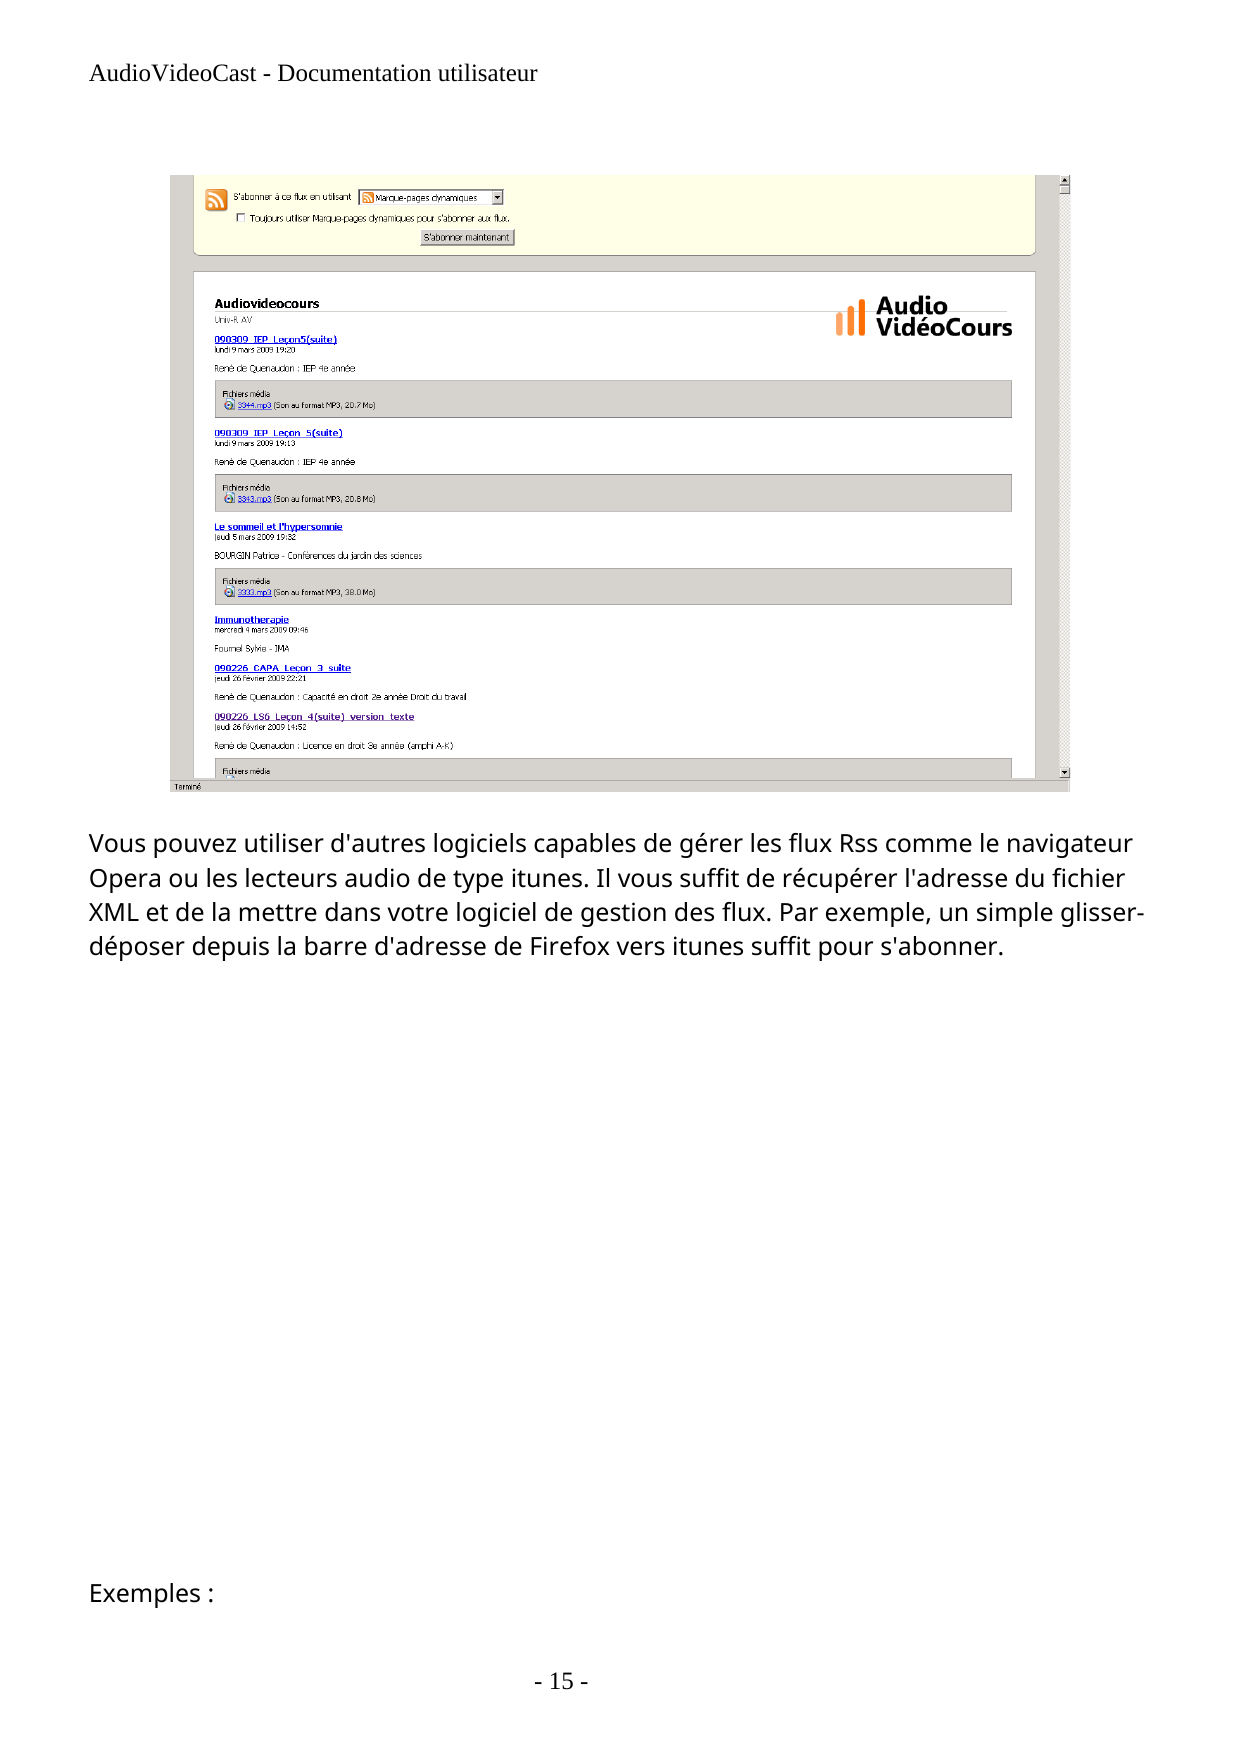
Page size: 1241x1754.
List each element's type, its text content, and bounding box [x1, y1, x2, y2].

picture [170, 175, 1071, 792]
text Vous pouvez utiliser d'autres logiciels capables de gérer les flux Rss comme le navigateur Opera ou les lecteurs audio de type itunes. Il vous suffit de récupérer l'adresse du fichier XML et de la mettre dans votre logiciel de gestion des flux. Par exemple, un simple glisser-déposer depuis la barre d'adresse de Firefox vers itunes suffit pour s'abonner. [88, 826, 1152, 962]
text Exemples : [88, 1576, 1152, 1609]
